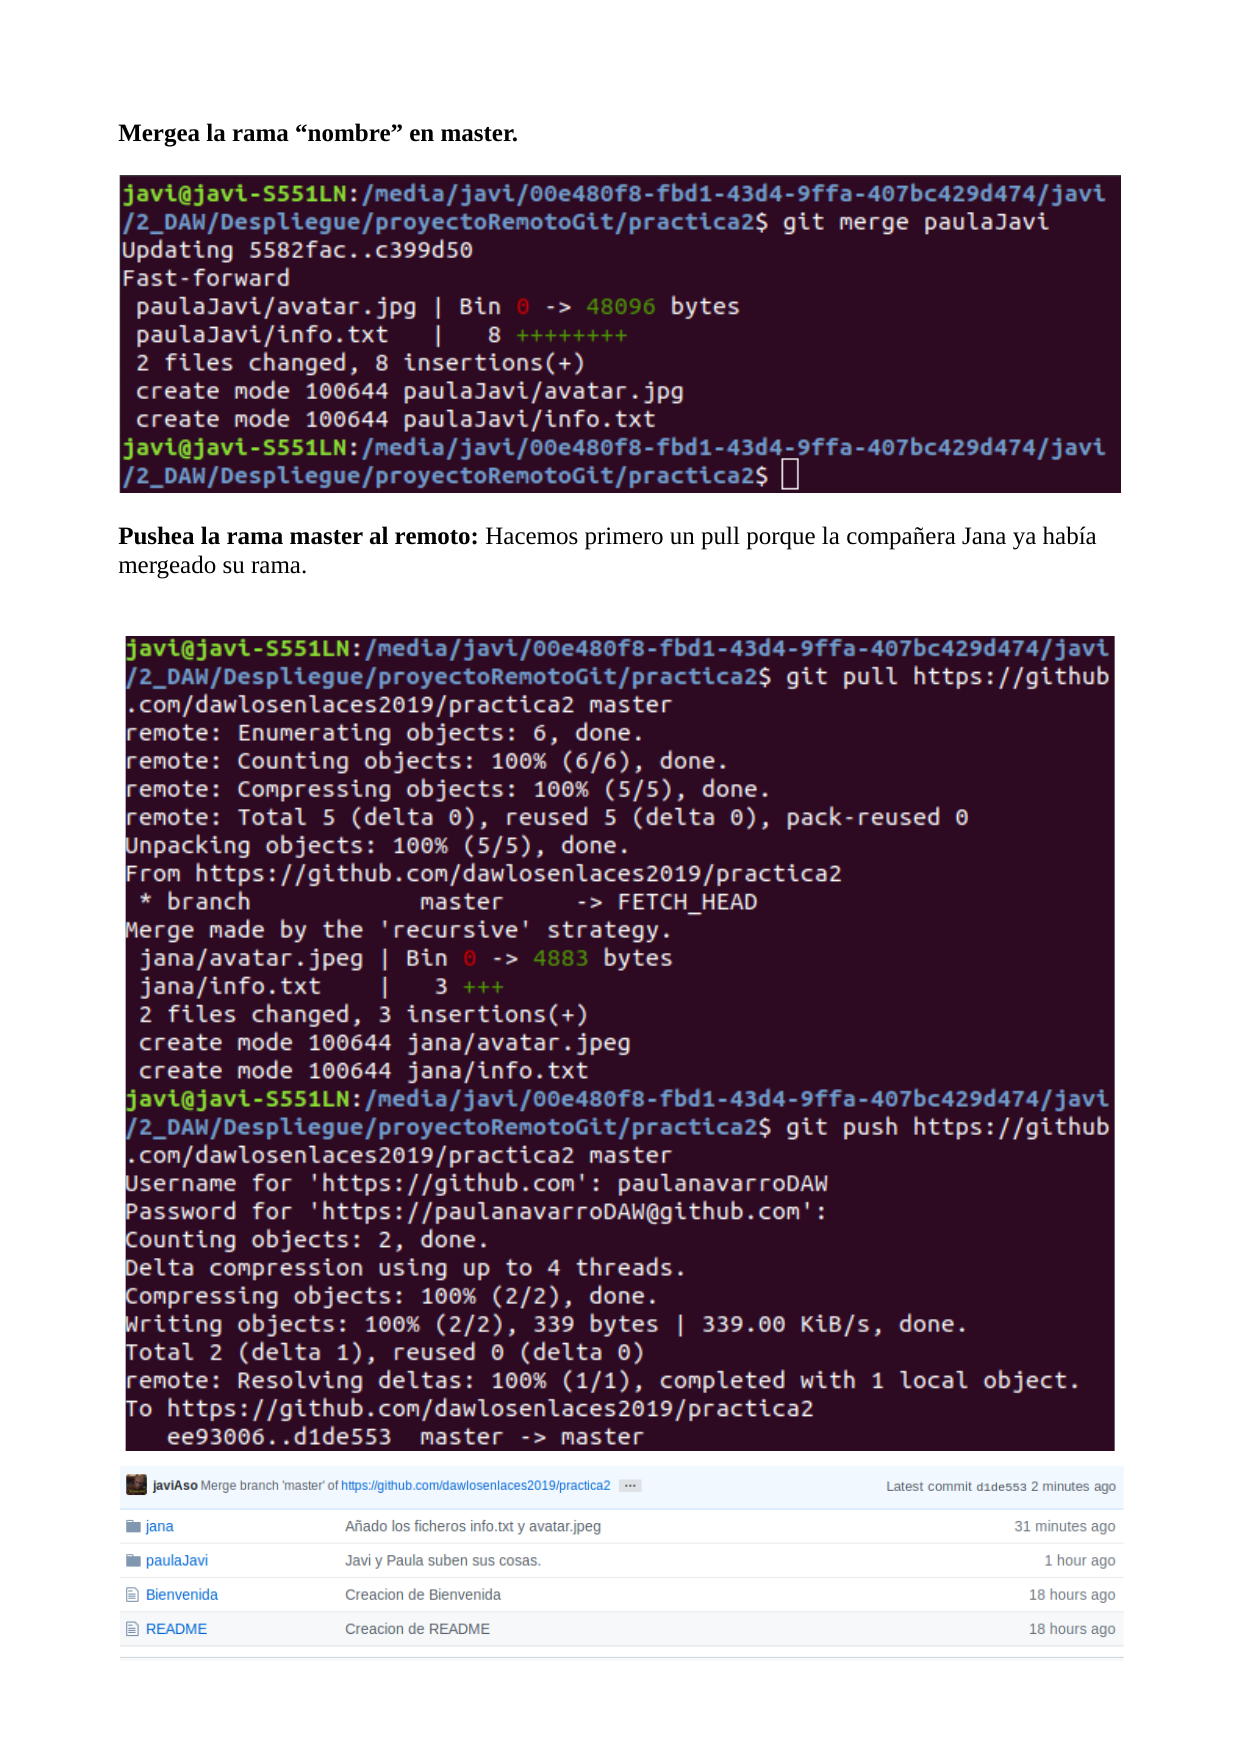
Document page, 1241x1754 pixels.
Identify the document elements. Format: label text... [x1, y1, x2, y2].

text Pushea la rama master al remoto: Hacemos primero un pull porque la compañera Jana ya había mergeado su rama. [118, 521, 1122, 579]
text Mergea la rama “nombre” en master. [118, 118, 1122, 147]
picture [119, 1466, 1124, 1661]
picture [125, 636, 1115, 1451]
picture [119, 175, 1121, 493]
